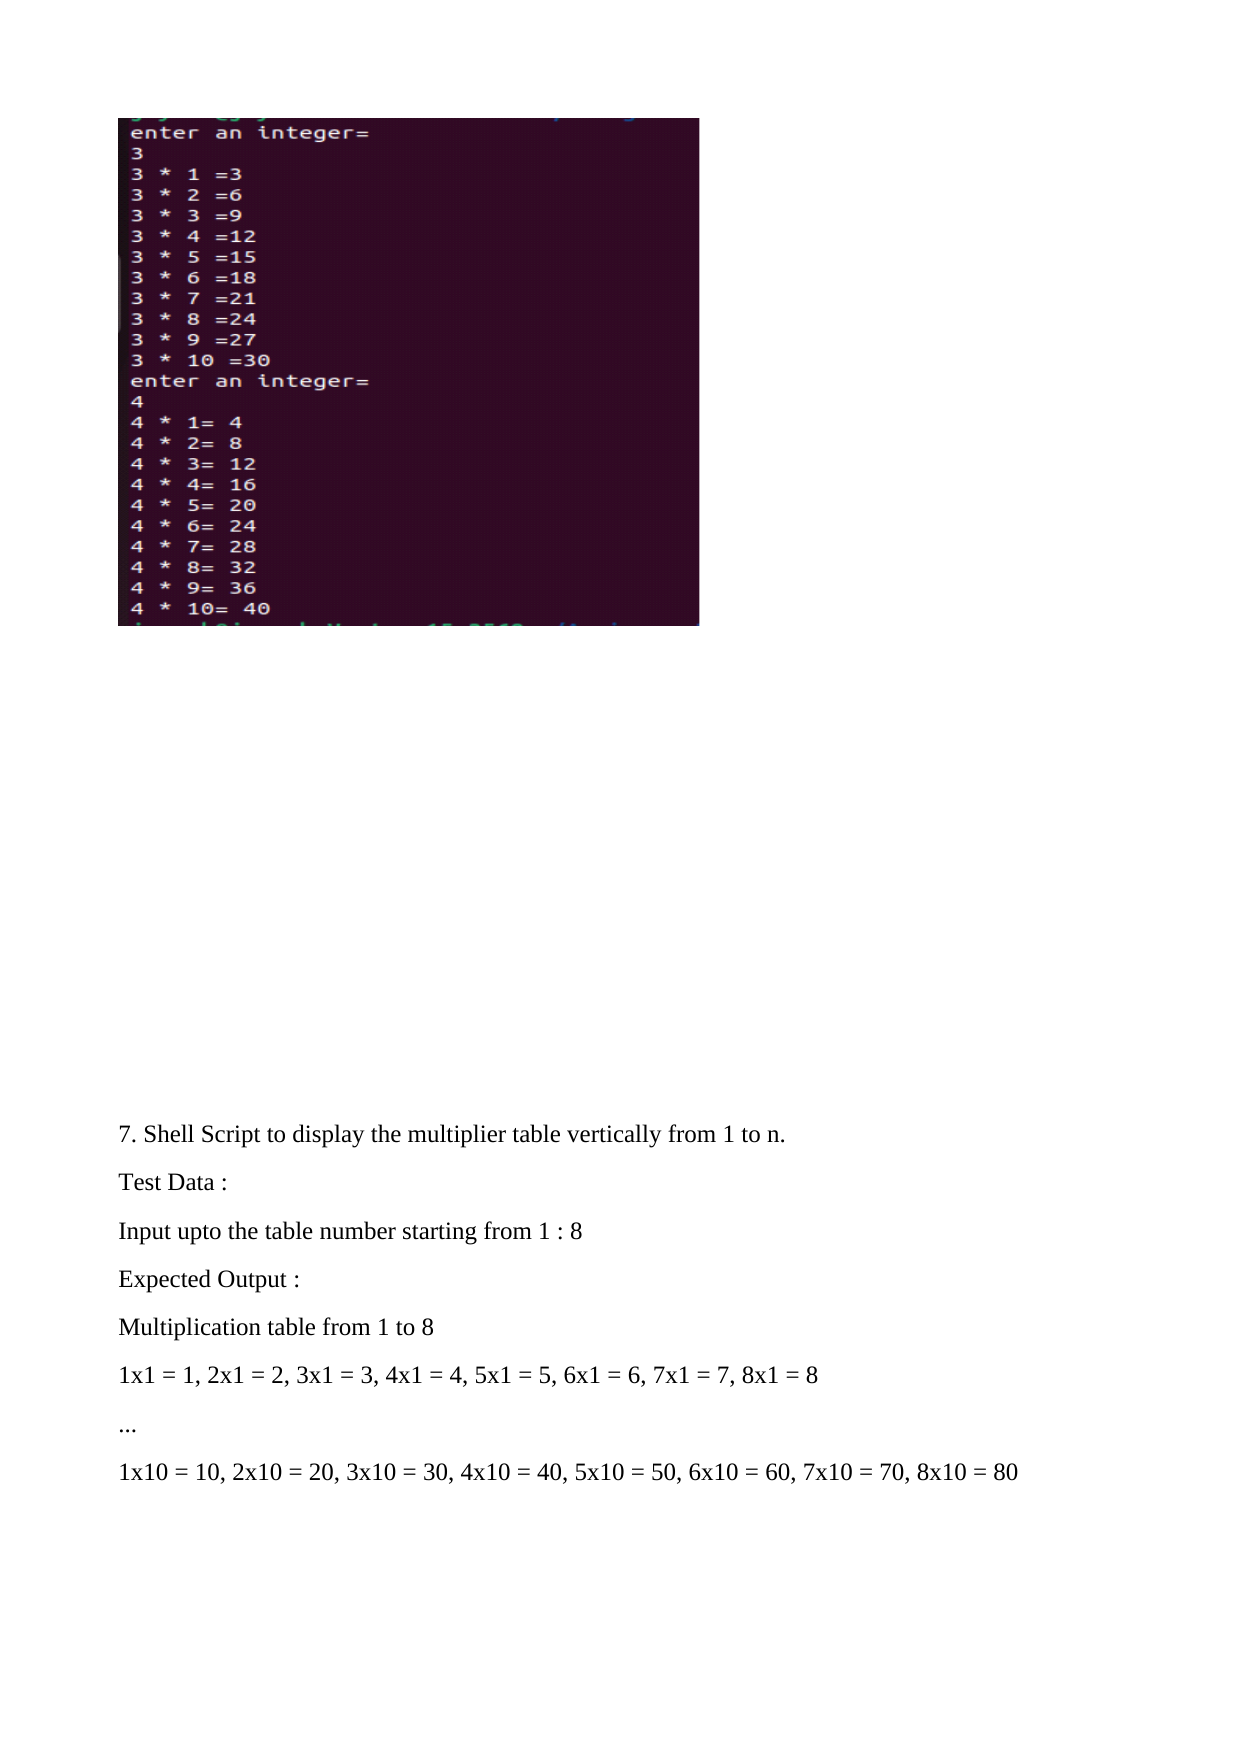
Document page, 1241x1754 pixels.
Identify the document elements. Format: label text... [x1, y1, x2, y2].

text ... [118, 1409, 1122, 1437]
text 1x10 = 10, 2x10 = 20, 3x10 = 30, 4x10 = 40, 5x10 = 50, 6x10 = 60, 7x10 = 70, 8x10 = 80 [118, 1457, 1122, 1486]
text Input upto the table number starting from 1 : 8 [118, 1216, 1122, 1244]
text Multiplication table from 1 to 8 [118, 1312, 1122, 1341]
text Expected Output : [118, 1264, 1122, 1293]
text 7. Shell Script to display the multiplier table vertically from 1 to n. [118, 1119, 1122, 1148]
text Test Data : [118, 1167, 1122, 1196]
text 1x1 = 1, 2x1 = 2, 3x1 = 3, 4x1 = 4, 5x1 = 5, 6x1 = 6, 7x1 = 7, 8x1 = 8 [118, 1360, 1122, 1389]
